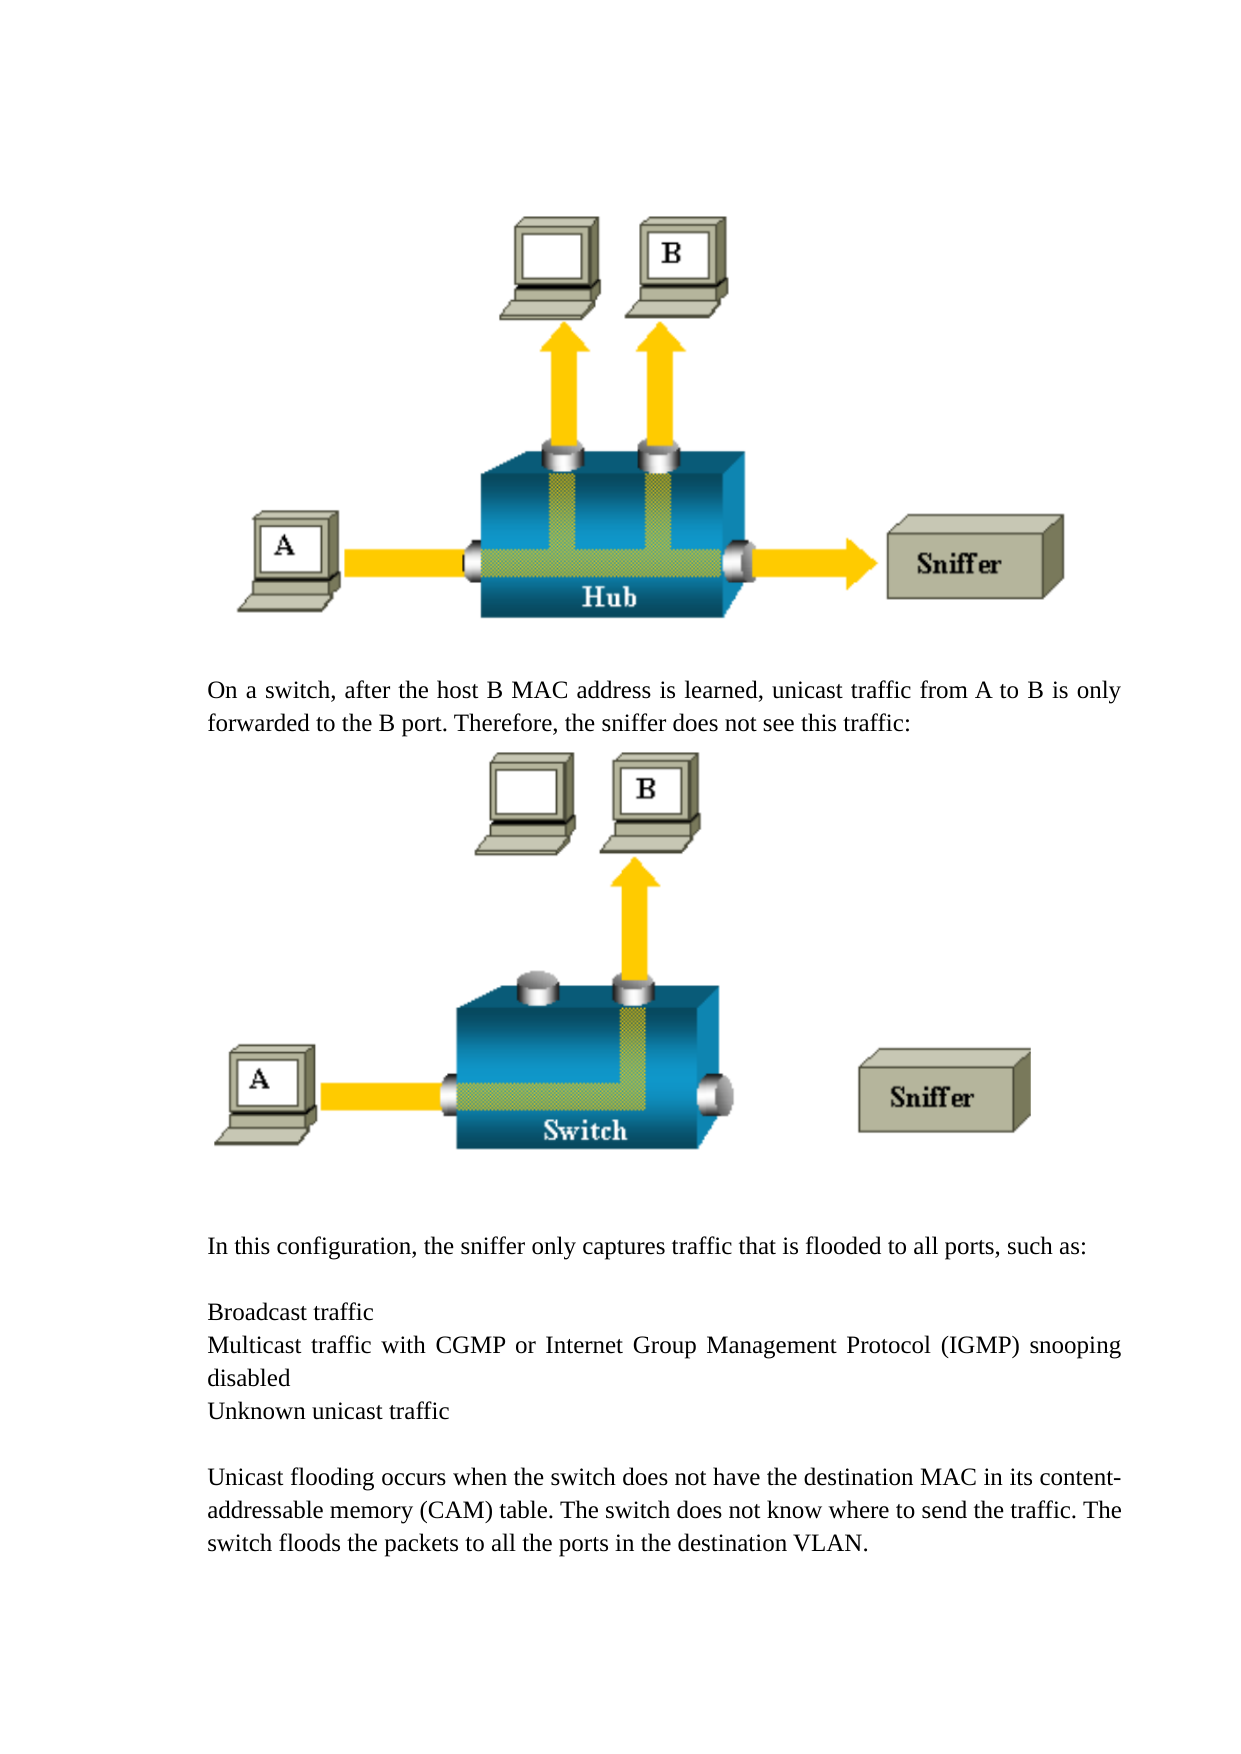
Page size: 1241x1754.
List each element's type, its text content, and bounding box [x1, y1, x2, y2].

picture [207, 207, 1123, 639]
picture [207, 741, 1123, 1161]
text Unknown unicast traffic [207, 1396, 1122, 1425]
text Multicast traffic with CGMP or Internet Group Management Protocol (IGMP) snooping disabled [207, 1330, 1122, 1392]
text Unicast flooding occurs when the switch does not have the destination MAC in its content-addressable memory (CAM) table. The switch does not know where to send the traffic. The switch floods the packets to all the ports in the destination VLAN. [207, 1462, 1122, 1557]
text In this configuration, the sniffer only captures traffic that is flooded to all ports, such as: [207, 1231, 1122, 1260]
text Broadcast traffic [207, 1297, 1122, 1326]
text On a switch, after the host B MAC address is learned, unicast traffic from A to B is only forwarded to the B port. Therefore, the sniffer does not see this traffic: [207, 676, 1122, 737]
